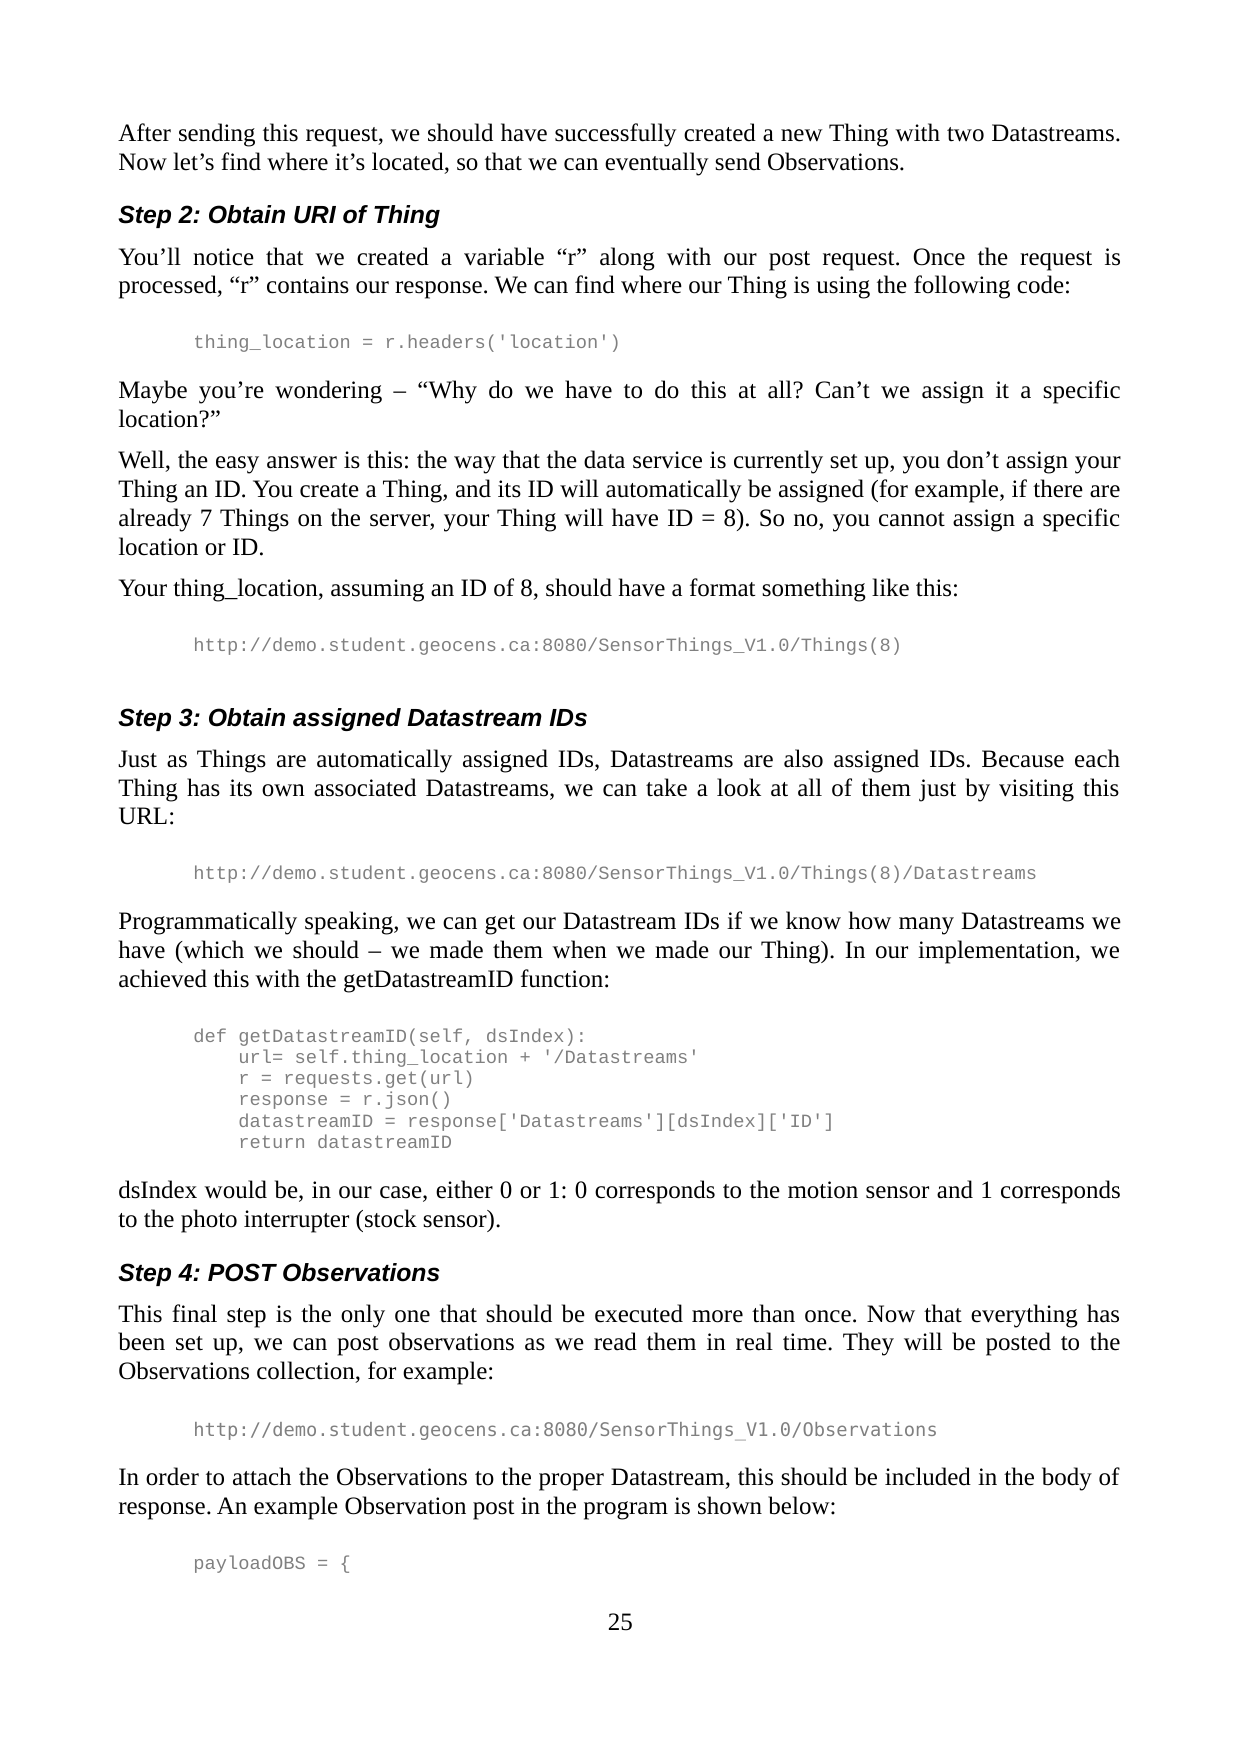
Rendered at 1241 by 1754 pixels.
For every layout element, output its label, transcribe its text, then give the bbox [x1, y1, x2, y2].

text datastreamID = response['Datastreams'][dsIndex]['ID'] [193, 1111, 1122, 1133]
text url= self.thing_location + '/Datastreams' [193, 1048, 1122, 1069]
text http://demo.student.geocens.ca:8080/SensorThings_V1.0/Things(8) [193, 635, 1122, 657]
text After sending this request, we should have successfully created a new Thing with two Datastreams. Now let’s find where it’s located, so that we can eventually send Observations. [118, 118, 1122, 176]
text thing_location = r.headers('location') [193, 333, 1122, 354]
text Well, the easy answer is this: the way that the data service is currently set up, you don’t assign your Thing an ID. You create a Thing, and its ID will automatically be assigned (for example, if there are already 7 Things on the server, your Thing will have ID = 8). So no, you cannot assign a specific location or ID. [118, 445, 1122, 560]
text Programmatically speaking, we can get our Datastream IDs if we know how many Datastreams we have (which we should – we made them when we made our Thing). In our implementation, we achieved this with the getDatastreamID function: [118, 906, 1122, 993]
text r = requests.get(url) [193, 1069, 1122, 1090]
text return datastreamID [193, 1133, 1122, 1154]
text This final step is the only one that should be executed more than once. Now that everything has been set up, we can post observations as we read them in real time. They will be posted to the Observations collection, for example: [118, 1299, 1122, 1385]
text dsIndex would be, in our case, either 0 or 1: 0 corresponds to the motion sensor and 1 corresponds to the photo interrupter (stock sensor). [118, 1175, 1122, 1233]
text In order to attach the Observations to the proper Datastream, this should be included in the body of response. An example Observation post in the program is shown below: [118, 1462, 1122, 1520]
text Just as Things are automatically assigned IDs, Datastreams are also assigned IDs. Because each Thing has its own associated Datastreams, we can take a look at all of them just by visiting this URL: [118, 744, 1122, 830]
subtitle Step 4: POST Observations [118, 1258, 1122, 1286]
subtitle Step 3: Obtain assigned Datastream IDs [118, 703, 1122, 731]
text http://demo.student.geocens.ca:8080/SensorThings_V1.0/Observations [193, 1419, 1122, 1441]
text Maybe you’re wondering – “Why do we have to do this at all? Can’t we assign it a specific location?” [118, 375, 1122, 433]
text http://demo.student.geocens.ca:8080/SensorThings_V1.0/Things(8)/Datastreams [193, 864, 1122, 885]
text def getDatastreamID(self, dsIndex): [193, 1026, 1122, 1048]
text Your thing_location, assuming an ID of 8, should have a format something like this: [118, 573, 1122, 602]
text payloadOBS = { [193, 1554, 1122, 1575]
text You’ll notice that we created a variable “r” along with our post request. Once the request is processed, “r” contains our response. We can find where our Thing is using the following code: [118, 242, 1122, 299]
subtitle Step 2: Obtain URI of Thing [118, 201, 1122, 229]
text response = r.json() [193, 1090, 1122, 1111]
